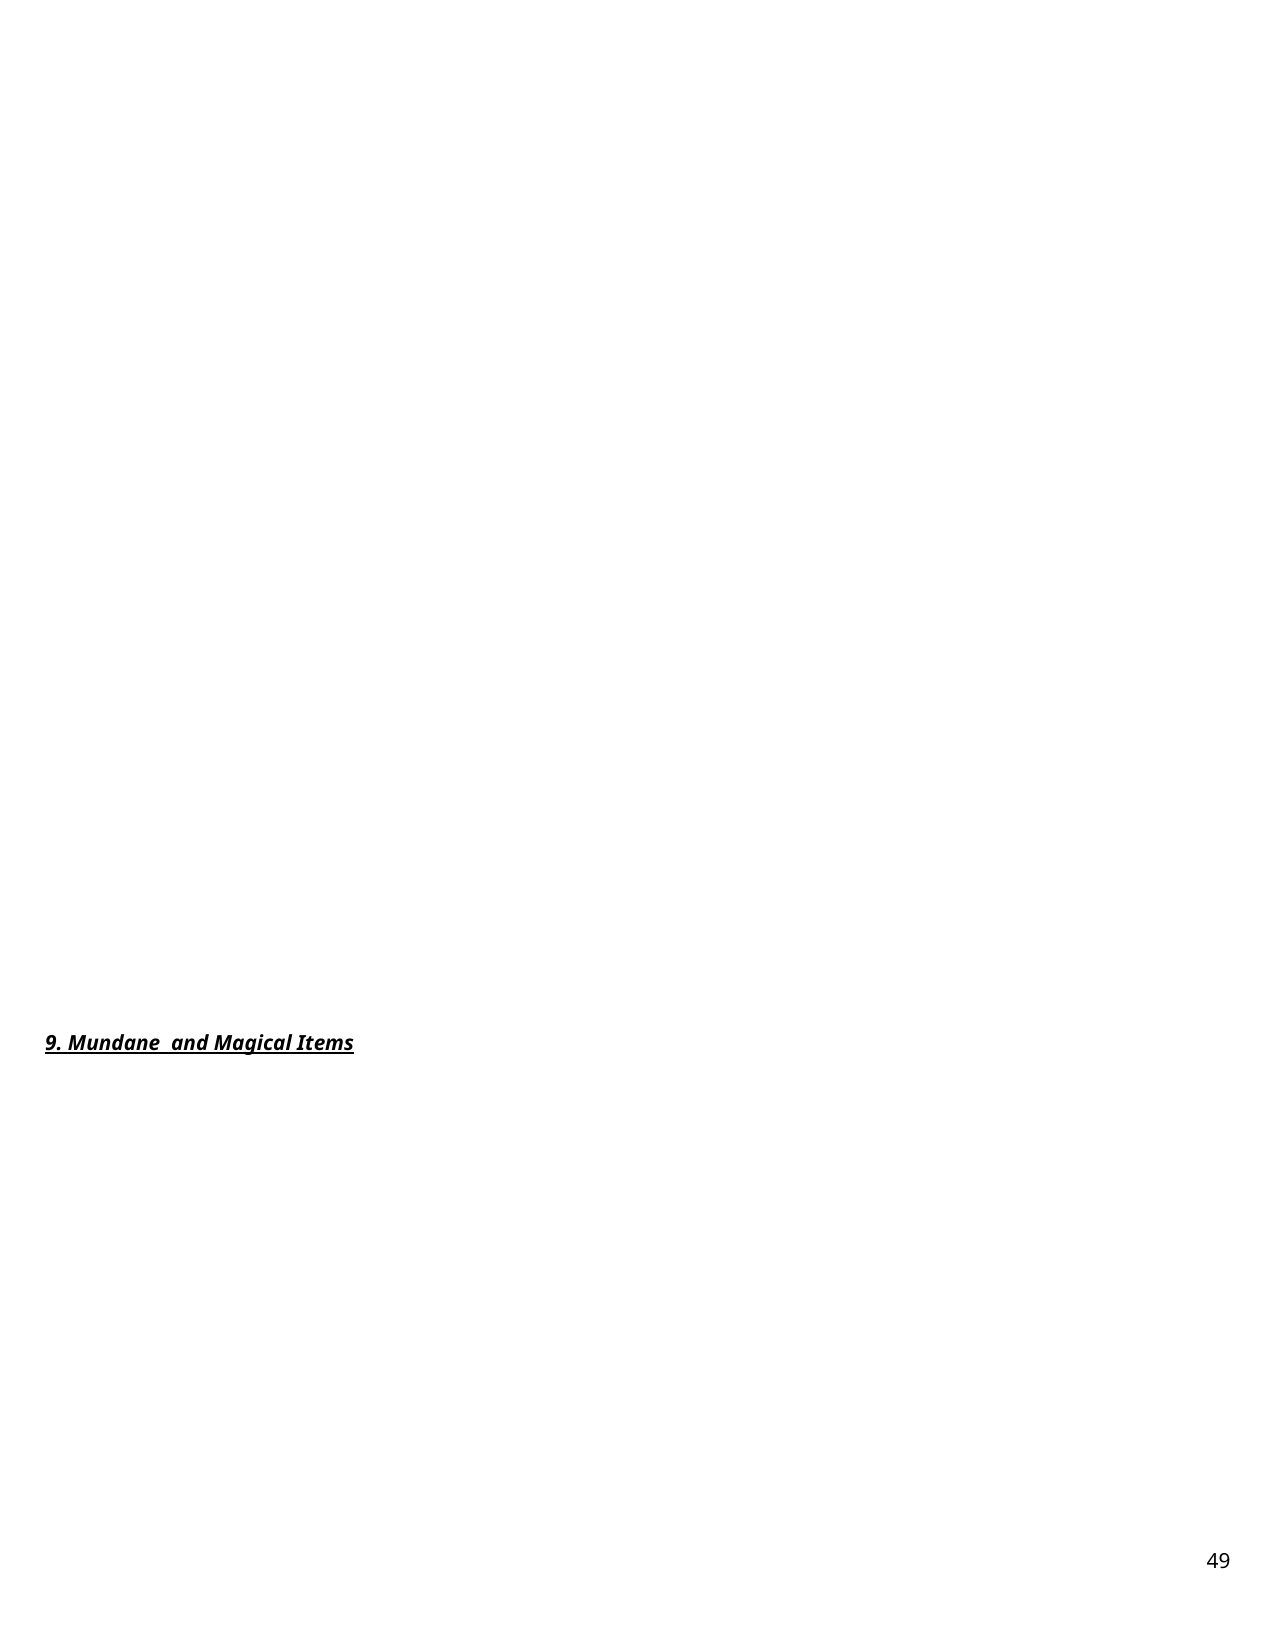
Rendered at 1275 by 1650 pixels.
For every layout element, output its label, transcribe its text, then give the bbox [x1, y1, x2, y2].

text 9. Mundane and Magical Items [45, 1028, 1230, 1057]
